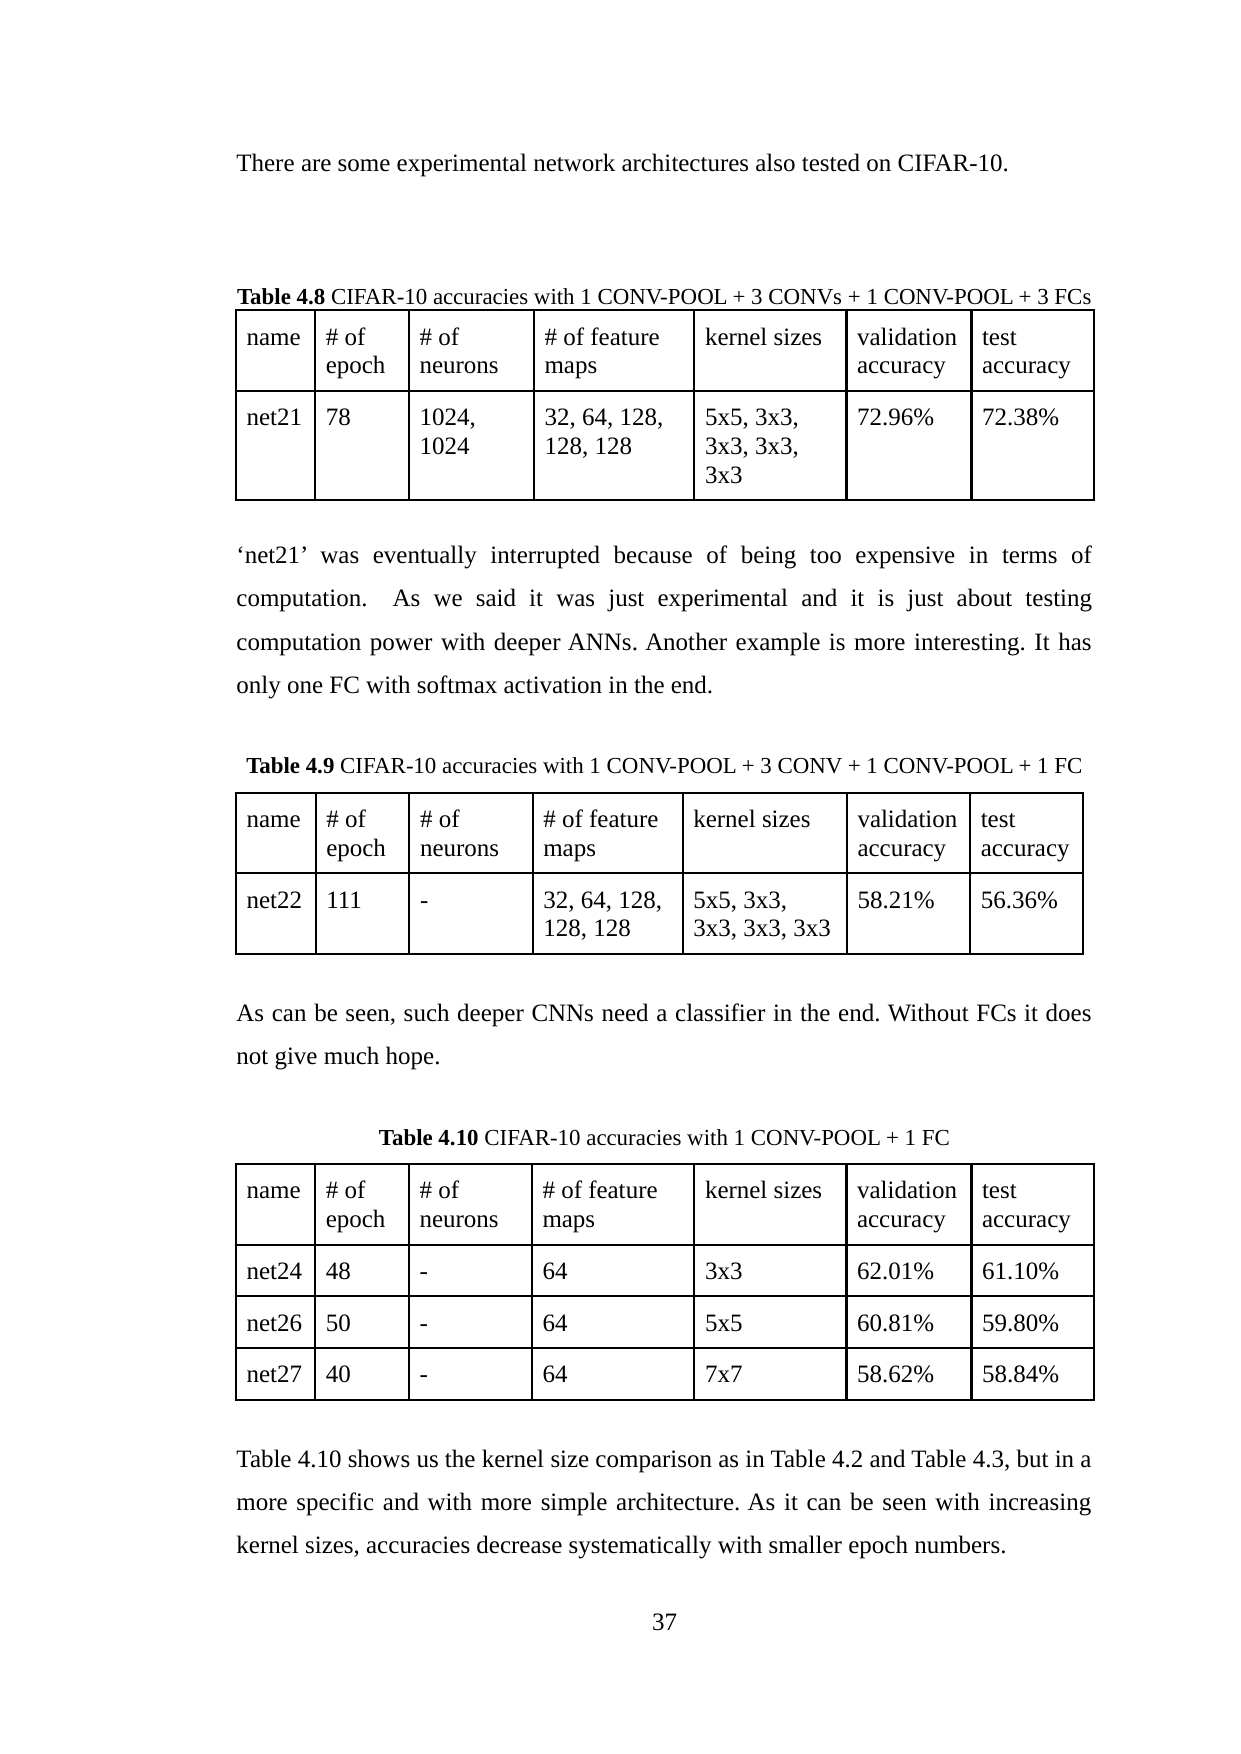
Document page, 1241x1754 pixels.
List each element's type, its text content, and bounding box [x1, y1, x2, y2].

table_header kernel sizes [684, 794, 846, 872]
table_cell 5x5, 3x3, 3x3, 3x3, 3x3 [695, 392, 845, 499]
table_cell 48 [316, 1246, 408, 1295]
table_header # of feature maps [535, 311, 693, 390]
table_header kernel sizes [695, 1165, 845, 1243]
table_header # of neurons [410, 1165, 531, 1243]
table_cell net26 [237, 1297, 314, 1347]
table_header # of feature maps [534, 794, 682, 872]
table_cell 60.81% [848, 1297, 970, 1347]
table_header # of epoch [317, 794, 408, 872]
table_cell net21 [237, 392, 314, 499]
table_cell 32, 64, 128, 128, 128 [534, 874, 682, 953]
table_cell 64 [533, 1297, 693, 1347]
table_cell - [410, 1246, 531, 1295]
table_header validation accuracy [848, 311, 970, 390]
table_cell 56.36% [971, 874, 1082, 953]
table_cell 50 [316, 1297, 408, 1347]
table_header # of epoch [316, 1165, 408, 1243]
text Table 4.8 CIFAR-10 accuracies with 1 CONV-POOL + 3 CONVs + 1 CONV-POOL + 3 FCs [236, 283, 1093, 309]
table_cell - [410, 1349, 531, 1398]
table_cell 5x5 [695, 1297, 845, 1347]
table_header validation accuracy [848, 1165, 970, 1243]
table_cell 72.96% [848, 392, 970, 499]
table_header # of neurons [410, 311, 533, 390]
table_cell 58.84% [973, 1349, 1093, 1398]
table_header kernel sizes [695, 311, 845, 390]
table_header # of feature maps [533, 1165, 693, 1243]
text Table 4.10 CIFAR-10 accuracies with 1 CONV-POOL + 1 FC [236, 1124, 1093, 1150]
table_cell 64 [533, 1246, 693, 1295]
table_cell 72.38% [973, 392, 1093, 499]
table_cell net27 [237, 1349, 314, 1398]
text ‘net21’ was eventually interrupted because of being too expensive in terms of computation. As we said it was just experimental and it is just about testing computation power with deeper ANNs. Another example is more interesting. It has only one FC with softmax activation in the end. [236, 540, 1093, 698]
text Table 4.9 CIFAR-10 accuracies with 1 CONV-POOL + 3 CONV + 1 CONV-POOL + 1 FC [236, 752, 1093, 779]
text There are some experimental network architectures also tested on CIFAR-10. [236, 148, 1093, 176]
text As can be seen, such deeper CNNs need a classifier in the end. Without FCs it does not give much hope. [236, 998, 1093, 1070]
table_cell 78 [316, 392, 408, 499]
table_header # of epoch [316, 311, 408, 390]
table_header test accuracy [971, 794, 1082, 872]
table_header name [237, 311, 314, 390]
table_cell 3x3 [695, 1246, 845, 1295]
table_header # of neurons [410, 794, 532, 872]
text Table 4.10 shows us the kernel size comparison as in Table 4.2 and Table 4.3, but in a more specific and with more simple architecture. As it can be seen with increasing kernel sizes, accuracies decrease systematically with smaller epoch numbers. [236, 1444, 1093, 1559]
table_header name [237, 1165, 314, 1243]
table_cell net24 [237, 1246, 314, 1295]
table_cell 40 [316, 1349, 408, 1398]
table_header test accuracy [973, 1165, 1093, 1243]
table_header validation accuracy [848, 794, 969, 872]
table_cell 64 [533, 1349, 693, 1398]
table_cell 58.62% [848, 1349, 970, 1398]
table_cell - [410, 1297, 531, 1347]
table_cell 111 [317, 874, 408, 953]
table_cell 1024, 1024 [410, 392, 533, 499]
table_cell net22 [237, 874, 315, 953]
table_cell 58.21% [848, 874, 969, 953]
table_cell 32, 64, 128, 128, 128 [535, 392, 693, 499]
table_header test accuracy [973, 311, 1093, 390]
table_cell 59.80% [973, 1297, 1093, 1347]
table_cell 7x7 [695, 1349, 845, 1398]
table_cell 62.01% [848, 1246, 970, 1295]
table_cell - [410, 874, 532, 953]
table_cell 5x5, 3x3, 3x3, 3x3, 3x3 [684, 874, 846, 953]
table_cell 61.10% [973, 1246, 1093, 1295]
table_header name [237, 794, 315, 872]
